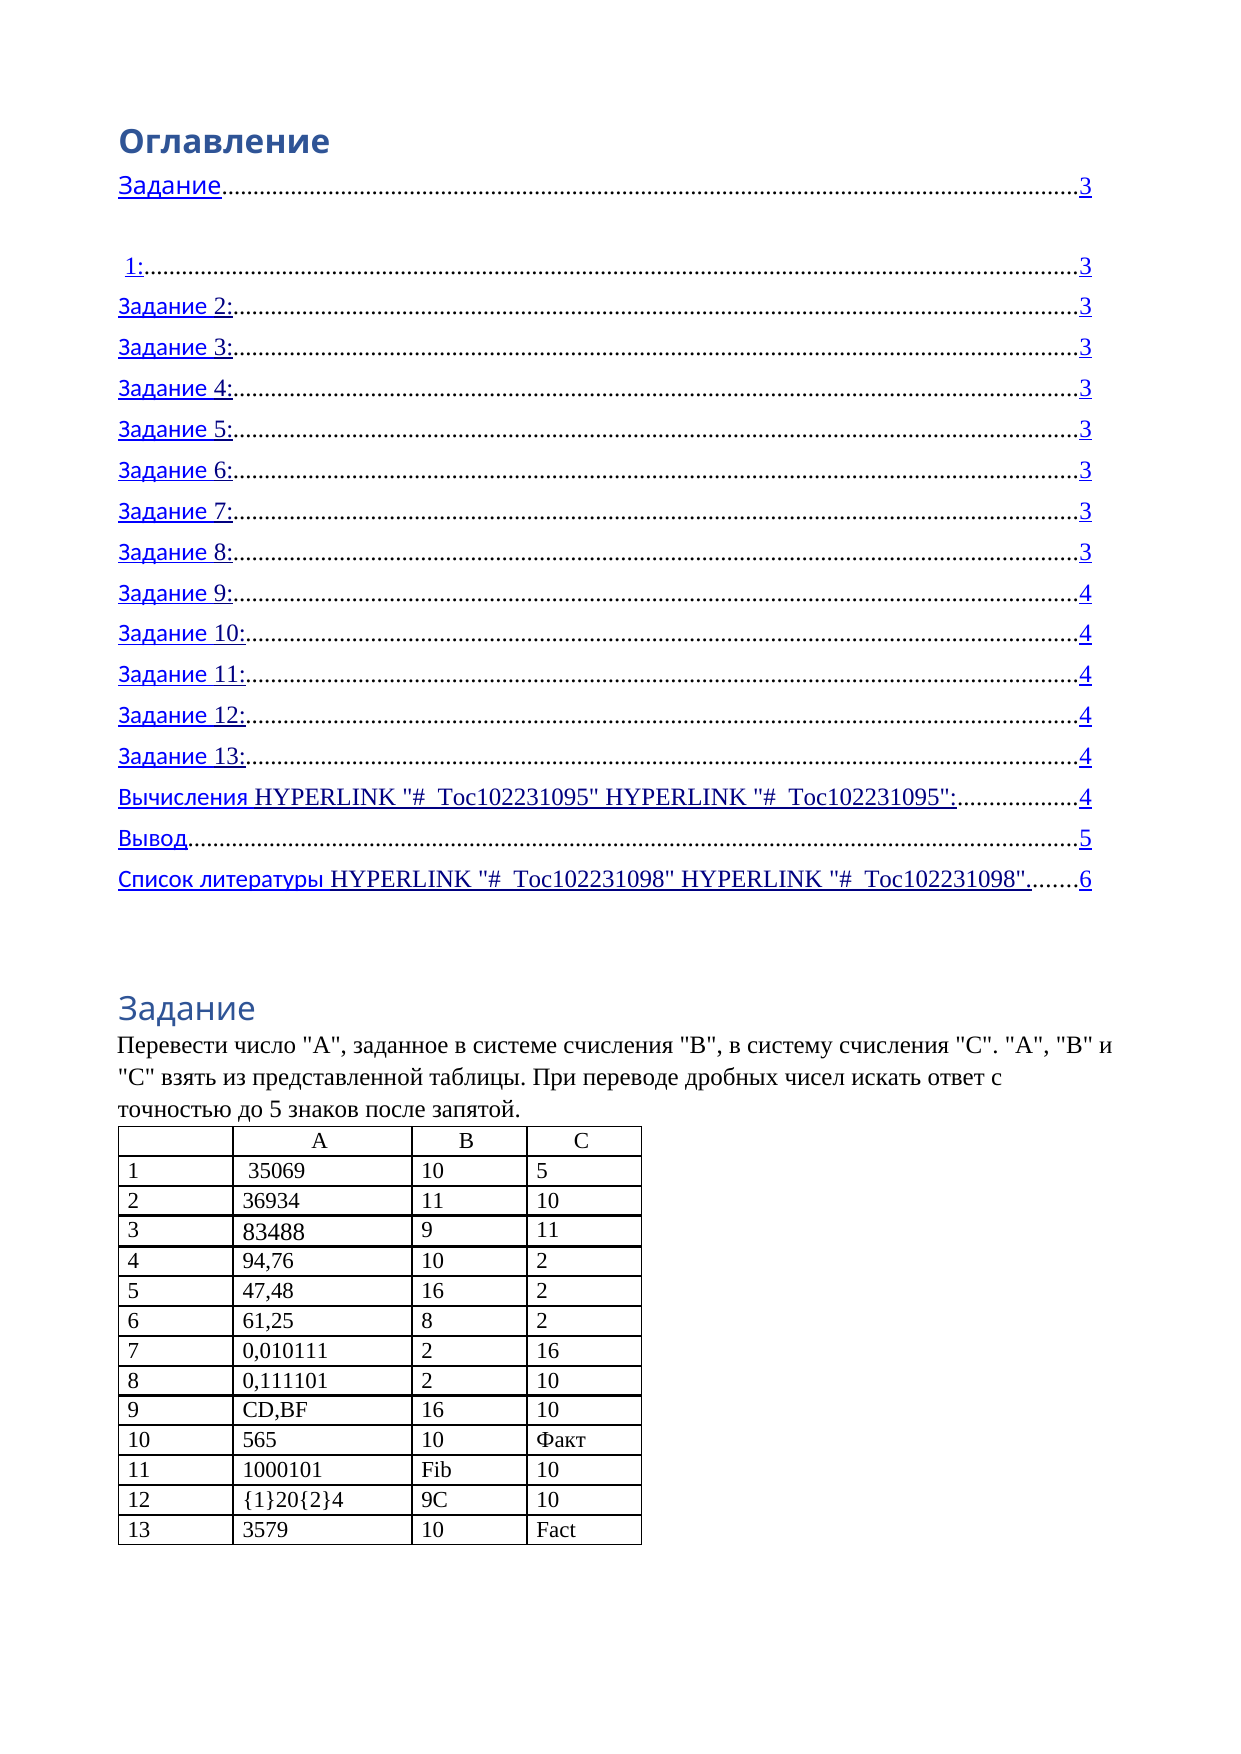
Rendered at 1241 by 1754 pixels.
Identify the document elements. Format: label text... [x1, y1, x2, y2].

table_cell 8 [119, 1367, 232, 1394]
table_cell 0,010111 [234, 1337, 411, 1365]
table_cell 10 [528, 1456, 641, 1484]
table_cell 36934 [234, 1187, 411, 1214]
table_cell 8 [413, 1307, 526, 1335]
table_cell 4 [119, 1248, 232, 1275]
table_cell 10 [413, 1516, 526, 1544]
table_cell 2 [413, 1337, 526, 1365]
text Задание 6: 3 [118, 454, 1122, 484]
table_cell 7 [119, 1337, 232, 1365]
text Перевести число "А", заданное в системе счисления "В", в систему счисления "С". "А", "В" и "С" взять из представленной таблицы. При переводе дробных чисел искать ответ с точностью до 5 знаков после запятой. [117, 1031, 1122, 1122]
table_cell 10 [413, 1157, 526, 1185]
table_cell 2 [119, 1187, 232, 1214]
text Задание 11: 4 [118, 658, 1122, 689]
table_header А [234, 1127, 411, 1155]
table_cell 9 [119, 1397, 232, 1424]
table_cell 5 [119, 1277, 232, 1305]
text Задание 9: 4 [118, 577, 1122, 607]
text Оглавление [118, 118, 1122, 163]
table_cell 0,111101 [234, 1367, 411, 1394]
table_cell {1}20{2}4 [234, 1486, 411, 1514]
table_cell 10 [119, 1426, 232, 1454]
text Задание [118, 985, 1122, 1031]
text Вычисления HYPERLINK "#_Toc102231095" HYPERLINK "#_Toc102231095": 4 [118, 781, 1122, 812]
table_cell 5 [528, 1157, 641, 1185]
table_cell 10 [528, 1486, 641, 1514]
table_header [119, 1127, 232, 1155]
text Задание 2: 3 [118, 290, 1122, 321]
text Вывод 5 [118, 822, 1122, 853]
table_cell 9 [413, 1217, 526, 1245]
table_cell 3579 [234, 1516, 411, 1544]
table_cell 11 [528, 1217, 641, 1245]
table_cell 1 [119, 1157, 232, 1185]
table_cell 2 [528, 1277, 641, 1305]
table_cell 6 [119, 1307, 232, 1335]
table_cell 35069 [234, 1157, 411, 1185]
text Задание 3 [118, 168, 1122, 202]
table_cell 16 [413, 1397, 526, 1424]
table_cell 1000101 [234, 1456, 411, 1484]
table_cell 3 [119, 1217, 232, 1245]
table_cell 2 [528, 1307, 641, 1335]
table_cell Fib [413, 1456, 526, 1484]
text Задание 8: 3 [118, 536, 1122, 566]
text Список литературы HYPERLINK "#_Toc102231098" HYPERLINK "#_Toc102231098". 6 [118, 863, 1122, 894]
text Задание 5: 3 [118, 413, 1122, 443]
table_cell 10 [413, 1248, 526, 1275]
table_cell Факт [528, 1426, 641, 1454]
table_cell 12 [119, 1486, 232, 1514]
table_cell 94,76 [234, 1248, 411, 1275]
text Задание 3: 3 [118, 331, 1122, 362]
text Задание 13: 4 [118, 740, 1122, 771]
table_cell 16 [413, 1277, 526, 1305]
table_cell 10 [413, 1426, 526, 1454]
table_cell CD,BF [234, 1397, 411, 1424]
table_cell 10 [528, 1187, 641, 1214]
table_cell 2 [413, 1367, 526, 1394]
table_cell 16 [528, 1337, 641, 1365]
table_cell 10 [528, 1397, 641, 1424]
text Задание 4: 3 [118, 372, 1122, 402]
table_cell 11 [119, 1456, 232, 1484]
table_header B [413, 1127, 526, 1155]
table_cell 83488 [234, 1217, 411, 1245]
text Задание 10: 4 [118, 618, 1122, 648]
table_cell 61,25 [234, 1307, 411, 1335]
text Задание 12: 4 [118, 699, 1122, 730]
table_cell 13 [119, 1516, 232, 1544]
table_cell Fact [528, 1516, 641, 1544]
text Задание 7: 3 [118, 495, 1122, 525]
table_cell 9C [413, 1486, 526, 1514]
table_cell 565 [234, 1426, 411, 1454]
table_cell 11 [413, 1187, 526, 1214]
text 1: 3 [118, 251, 1122, 280]
table_header C [528, 1127, 641, 1155]
table_cell 47,48 [234, 1277, 411, 1305]
table_cell 2 [528, 1248, 641, 1275]
table_cell 10 [528, 1367, 641, 1394]
